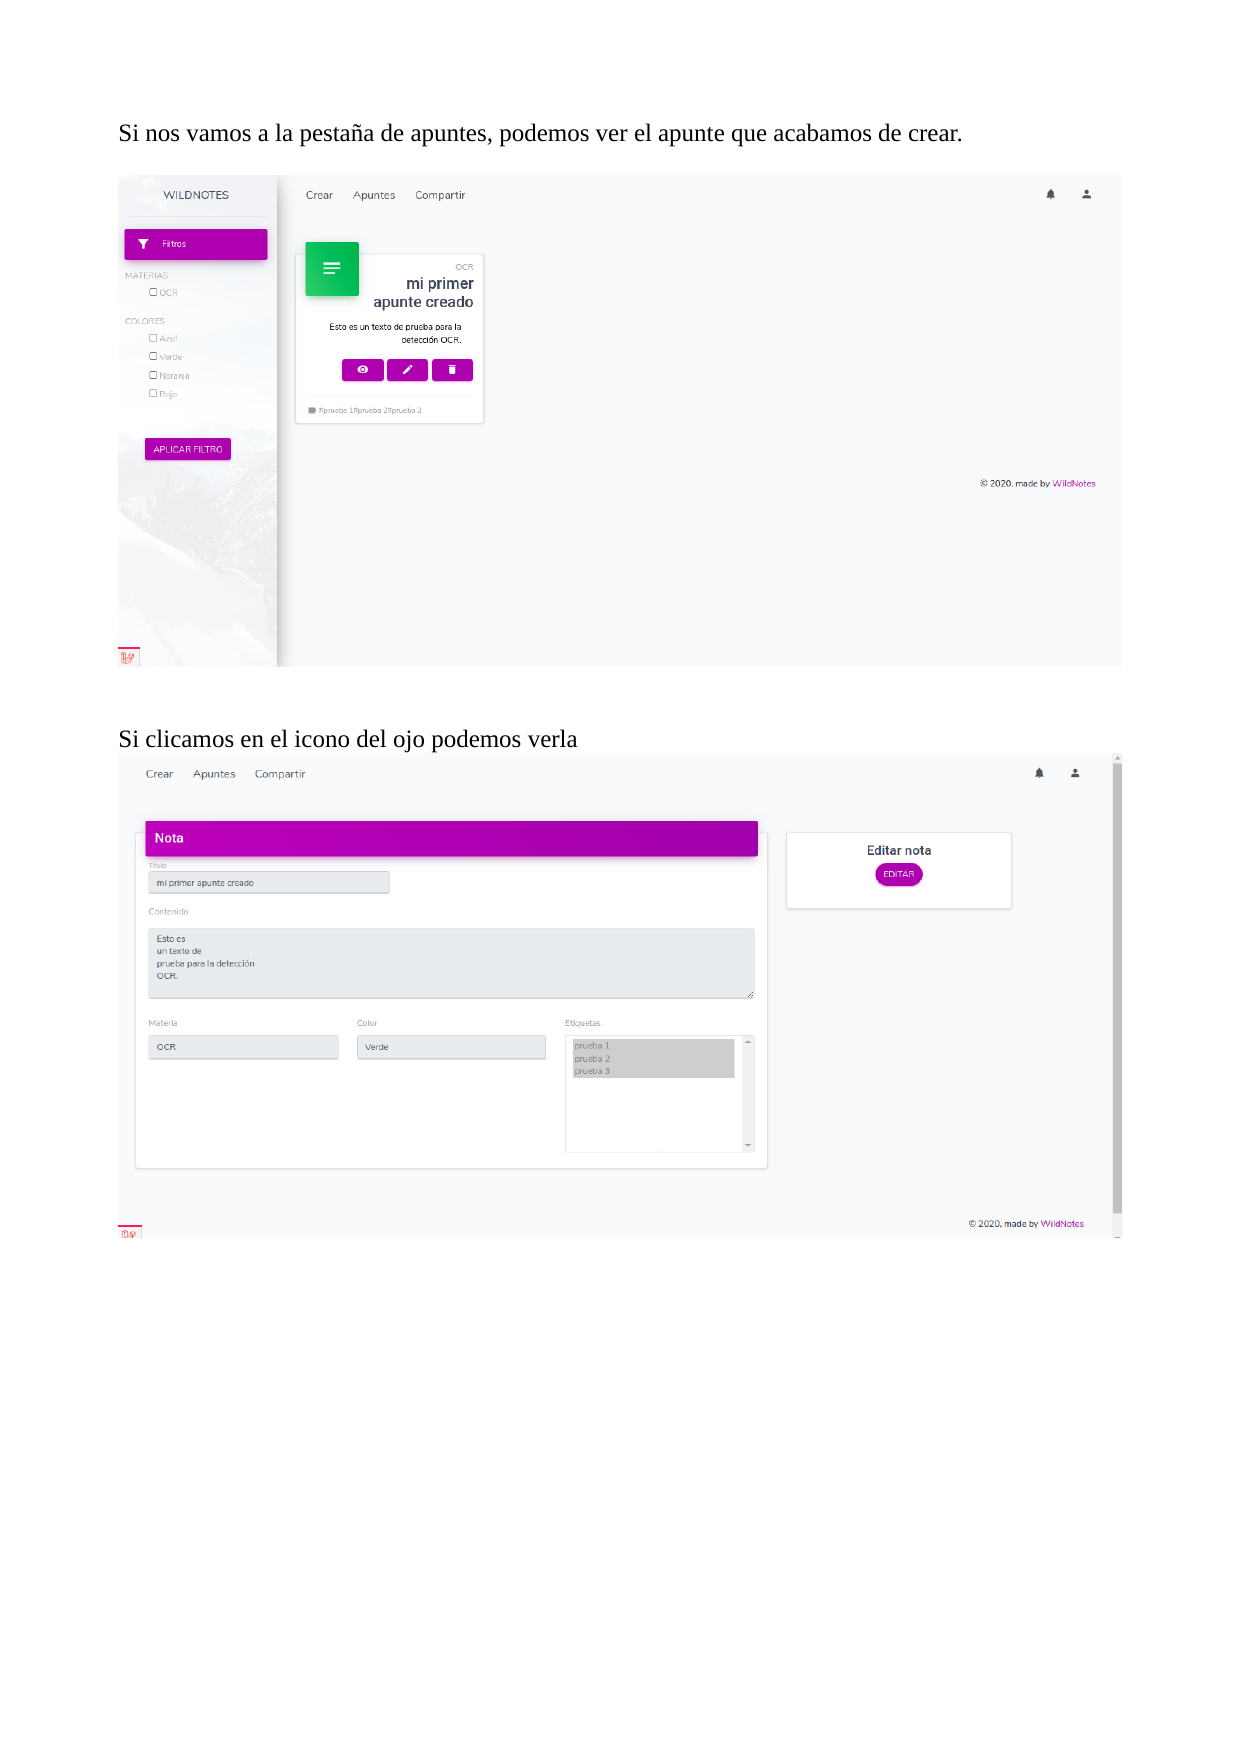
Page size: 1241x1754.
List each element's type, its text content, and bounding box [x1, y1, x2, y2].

picture [118, 175, 1123, 667]
picture [118, 753, 1123, 1238]
text Si nos vamos a la pestaña de apuntes, podemos ver el apunte que acabamos de crear. [118, 118, 1122, 147]
text Si clicamos en el icono del ojo podemos verla [118, 724, 1122, 753]
